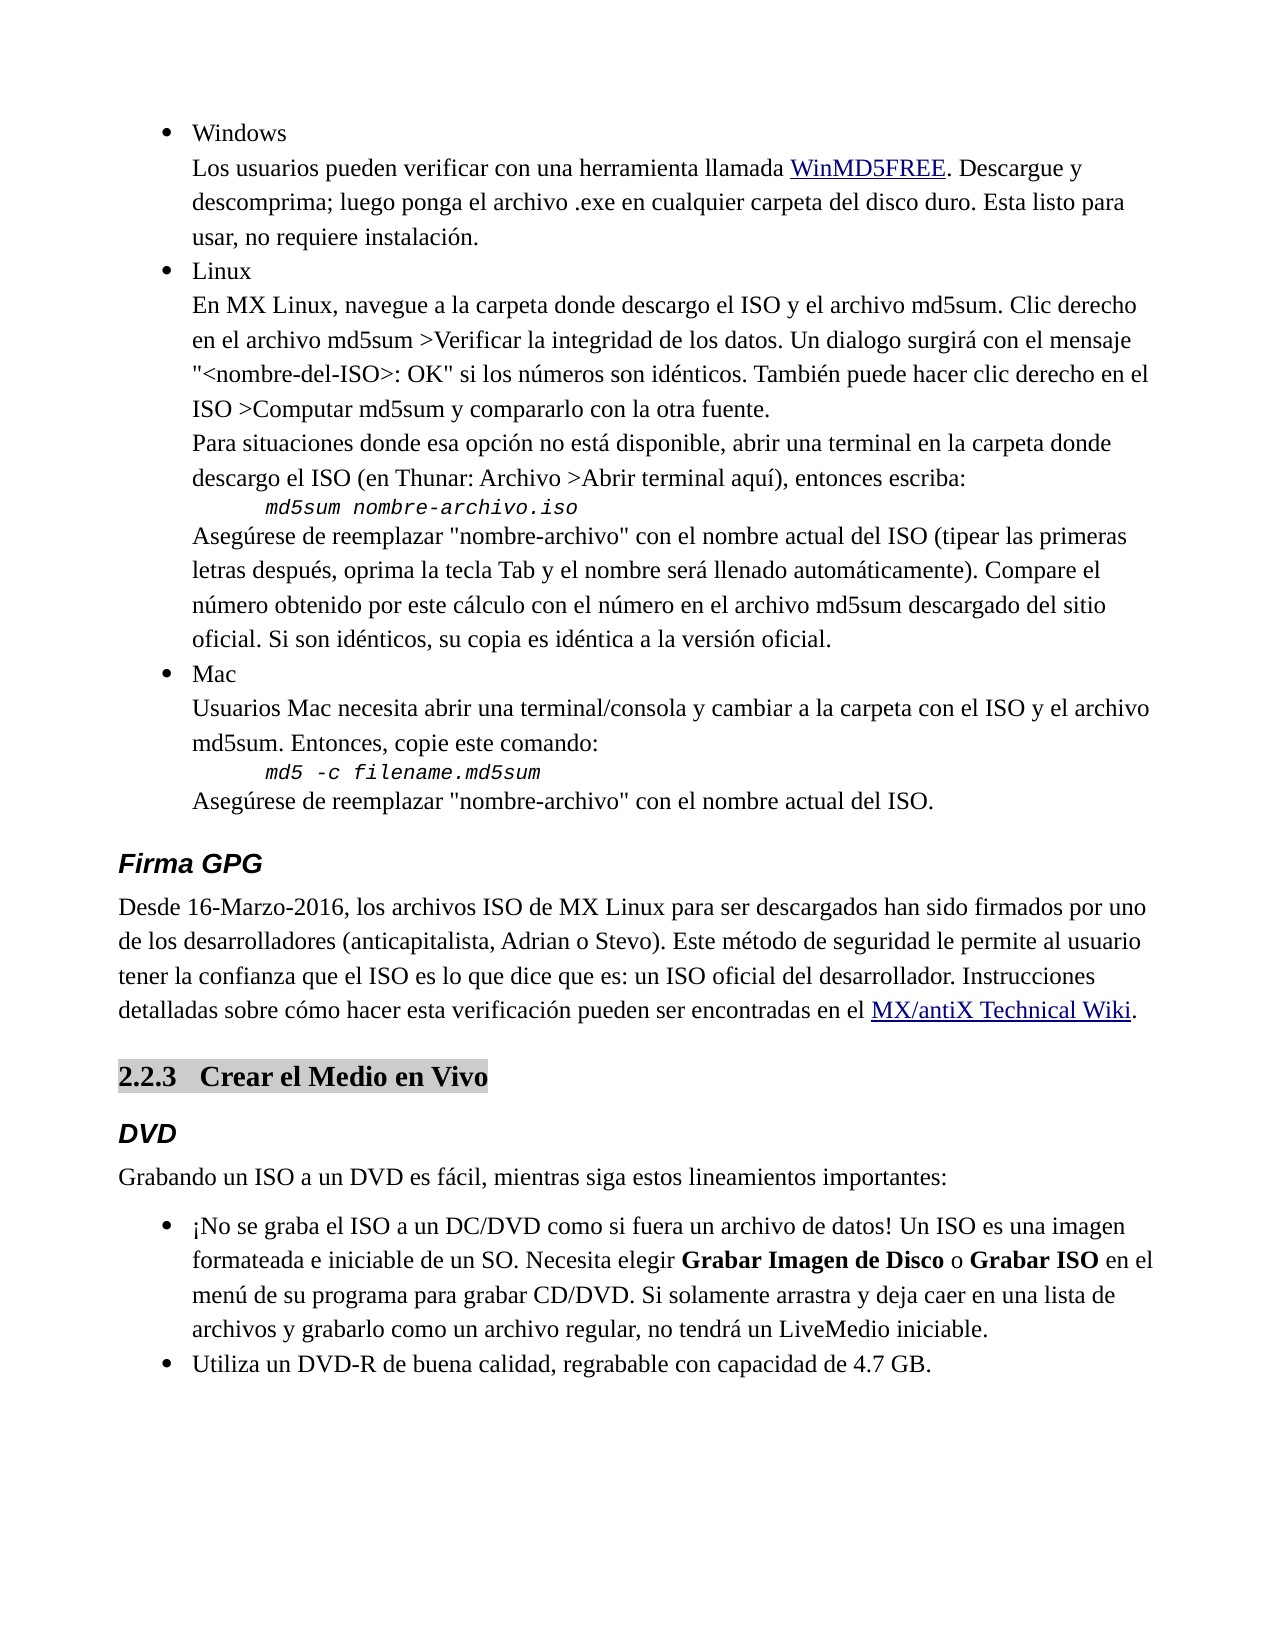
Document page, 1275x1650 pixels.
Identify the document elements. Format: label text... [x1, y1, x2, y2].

list Linux [162, 256, 1157, 285]
text En MX Linux, navegue a la carpeta donde descargo el ISO y el archivo md5sum. Clic derecho en el archivo md5sum >Verificar la integridad de los datos. Un dialogo surgirá con el mensaje "<nombre-del-ISO>: OK" si los números son idénticos. También puede hacer clic derecho en el ISO >Computar md5sum y compararlo con la otra fuente. [192, 291, 1157, 423]
text Para situaciones donde esa opción no está disponible, abrir una terminal en la carpeta donde descargo el ISO (en Thunar: Archivo >Abrir terminal aquí), entonces escriba: [192, 428, 1157, 492]
text Asegúrese de reemplazar "nombre-archivo" con el nombre actual del ISO. [192, 786, 1157, 815]
text Asegúrese de reemplazar "nombre-archivo" con el nombre actual del ISO (tipear las primeras letras después, oprima la tecla Tab y el nombre será llenado automáticamente). Compare el número obtenido por este cálculo con el número en el archivo md5sum descargado del sitio oficial. Si son idénticos, su copia es idéntica a la versión oficial. [192, 521, 1157, 653]
list Windows [162, 118, 1157, 147]
list Utiliza un DVD-R de buena calidad, regrabable con capacidad de 4.7 GB. [162, 1349, 1157, 1378]
text Los usuarios pueden verificar con una herramienta llamada WinMD5FREE. Descargue y descomprima; luego ponga el archivo .exe en cualquier carpeta del disco duro. Esta listo para usar, no requiere instalación. [192, 153, 1157, 250]
text md5sum nombre-archivo.iso [265, 497, 1157, 521]
list Mac [162, 659, 1157, 688]
text Usuarios Mac necesita abrir una terminal/consola y cambiar a la carpeta con el ISO y el archivo md5sum. Entonces, copie este comando: [192, 693, 1157, 757]
subtitle 2.2.3 Crear el Medio en Vivo [488, 1059, 1157, 1093]
text Desde 16-Marzo-2016, los archivos ISO de MX Linux para ser descargados han sido firmados por uno de los desarrolladores (anticapitalista, Adrian o Stevo). Este método de seguridad le permite al usuario tener la confianza que el ISO es lo que dice que es: un ISO oficial del desarrollador. Instrucciones detalladas sobre cómo hacer esta verificación pueden ser encontradas en el MX/antiX Technical Wiki. [118, 892, 1157, 1024]
subtitle Firma GPG [118, 848, 1157, 879]
text Grabando un ISO a un DVD es fácil, mientras siga estos lineamientos importantes: [118, 1162, 1157, 1191]
text md5 -c filename.md5sum [265, 762, 1157, 786]
list ¡No se graba el ISO a un DC/DVD como si fuera un archivo de datos! Un ISO es una imagen formateada e iniciable de un SO. Necesita elegir Grabar Imagen de Disco o Grabar ISO en el menú de su programa para grabar CD/DVD. Si solamente arrastra y deja caer en una lista de archivos y grabarlo como un archivo regular, no tendrá un LiveMedio iniciable. [162, 1211, 1157, 1343]
subtitle DVD [118, 1118, 1157, 1149]
